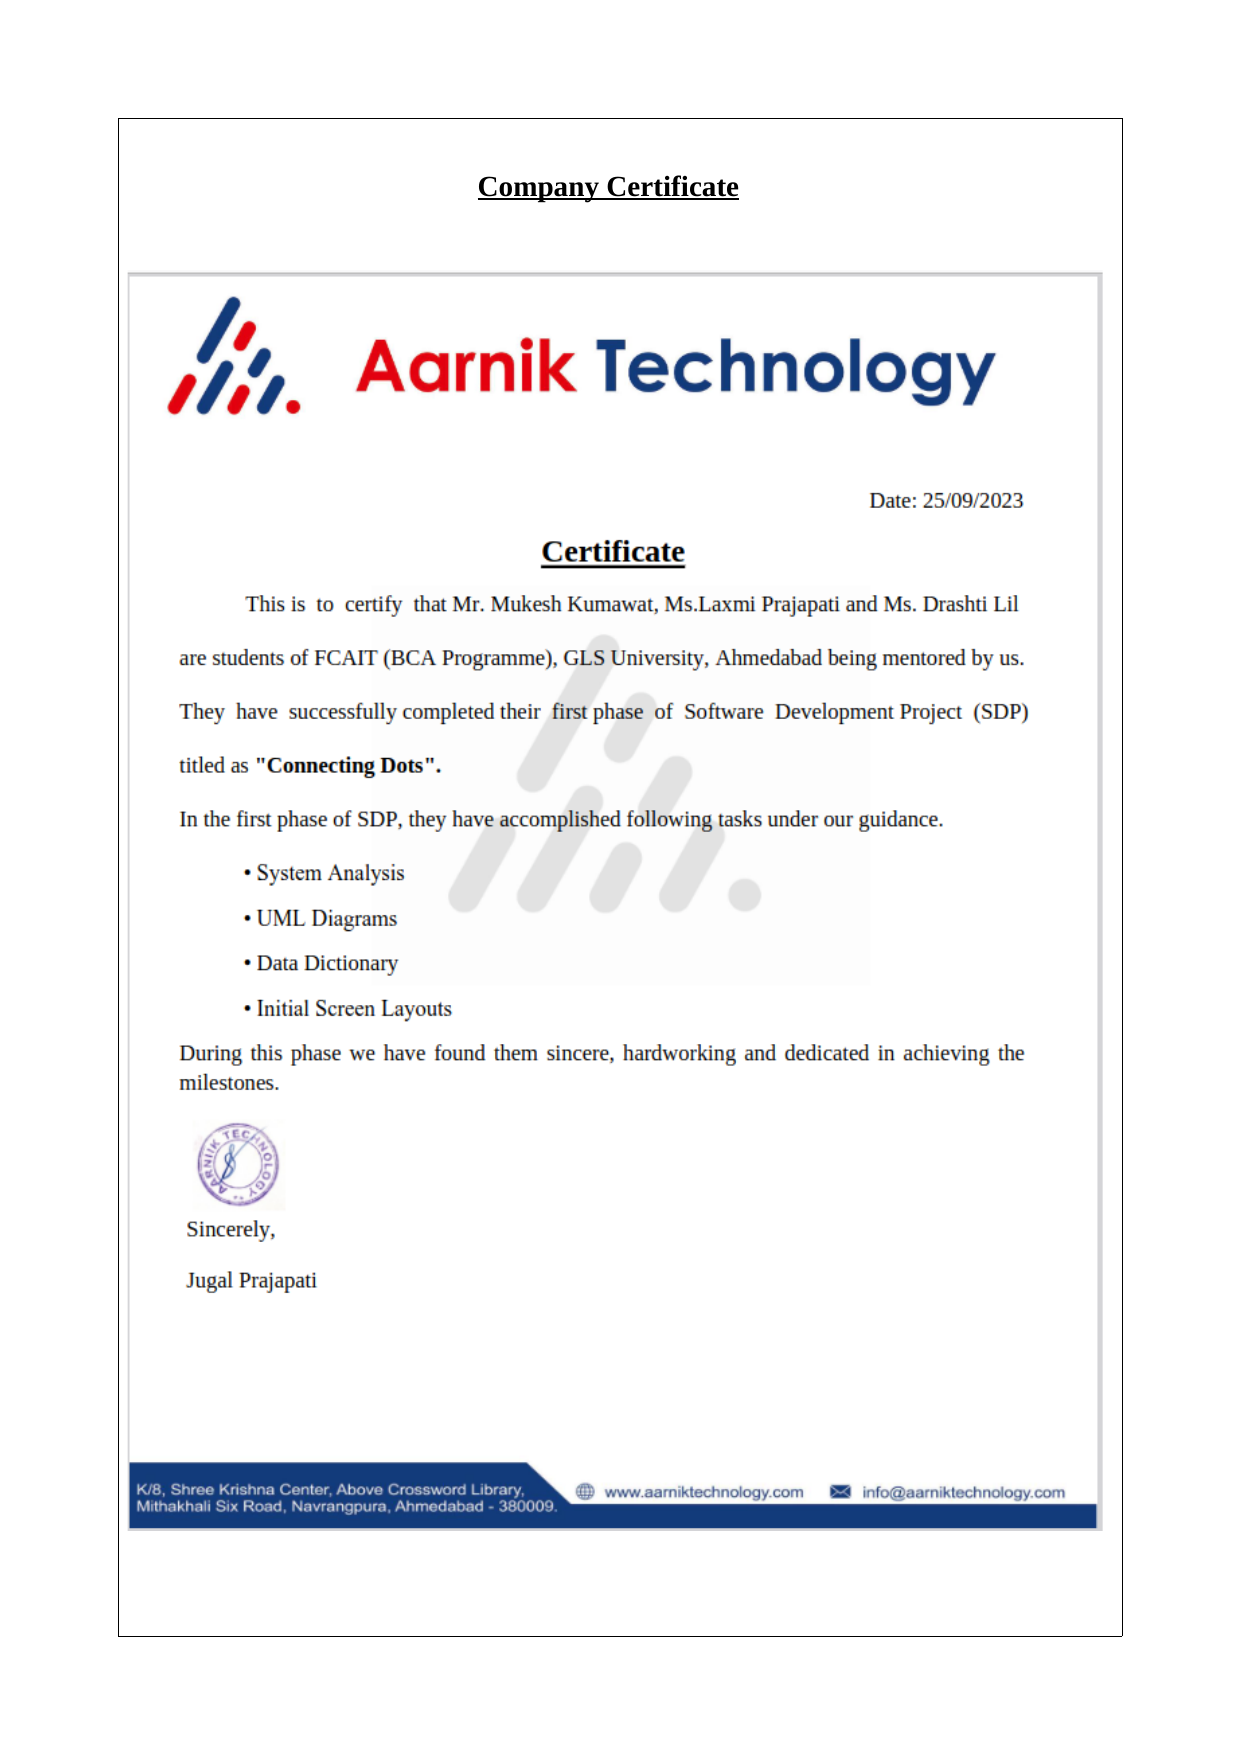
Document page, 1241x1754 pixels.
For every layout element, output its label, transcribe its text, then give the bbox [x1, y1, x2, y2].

picture [127, 270, 1103, 1531]
text Company Certificate [121, 169, 1095, 203]
